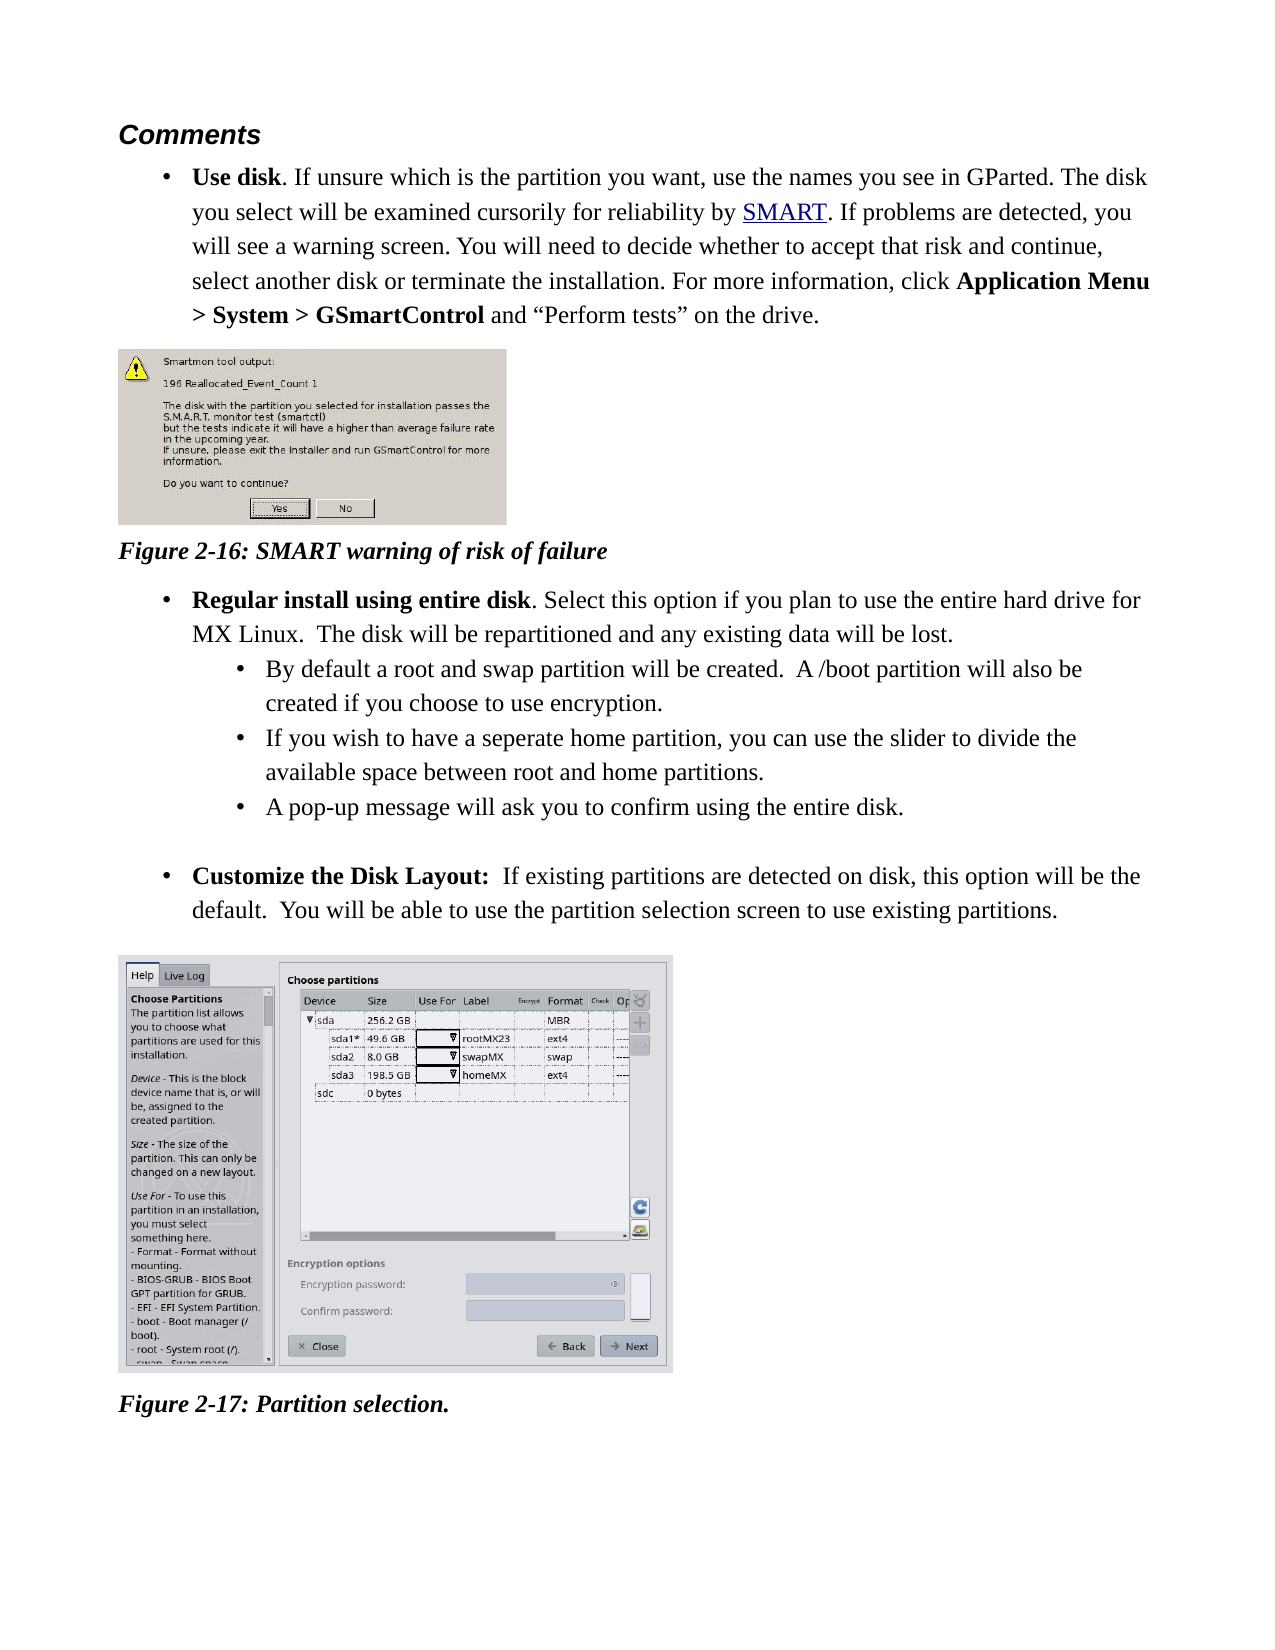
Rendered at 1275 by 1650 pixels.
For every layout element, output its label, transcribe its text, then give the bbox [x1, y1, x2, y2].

list By default a root and swap partition will be created. A /boot partition will also be created if you choose to use encryption. [236, 654, 1157, 717]
subtitle Comments [118, 118, 1157, 150]
list If you wish to have a seperate home partition, you can use the slider to divide the available space between root and home partitions. [236, 723, 1157, 786]
list A pop-up message will ask you to confirm using the entire disk. [236, 792, 1157, 821]
list Regular install using entire disk. Select this option if you plan to use the entire hard drive for MX Linux. The disk will be repartitioned and any existing data will be lost. [162, 585, 1157, 648]
text Figure 2-17: Partition selection. [118, 1389, 1157, 1418]
list Customize the Disk Layout: If existing partitions are detected on disk, this option will be the default. You will be able to use the partition selection screen to use existing partitions. [162, 861, 1157, 924]
text Figure 2-16: SMART warning of risk of failure [118, 536, 1157, 565]
picture [118, 955, 674, 1373]
list Use disk. If unsure which is the partition you want, use the names you see in GParted. The disk you select will be examined cursorily for reliability by SMART. If problems are detected, you will see a warning screen. You will need to decide whether to accept that risk and continue, select another disk or terminate the installation. For more information, click Application Menu > System > GSmartControl and “Perform tests” on the drive. [162, 162, 1157, 329]
picture [118, 349, 507, 525]
